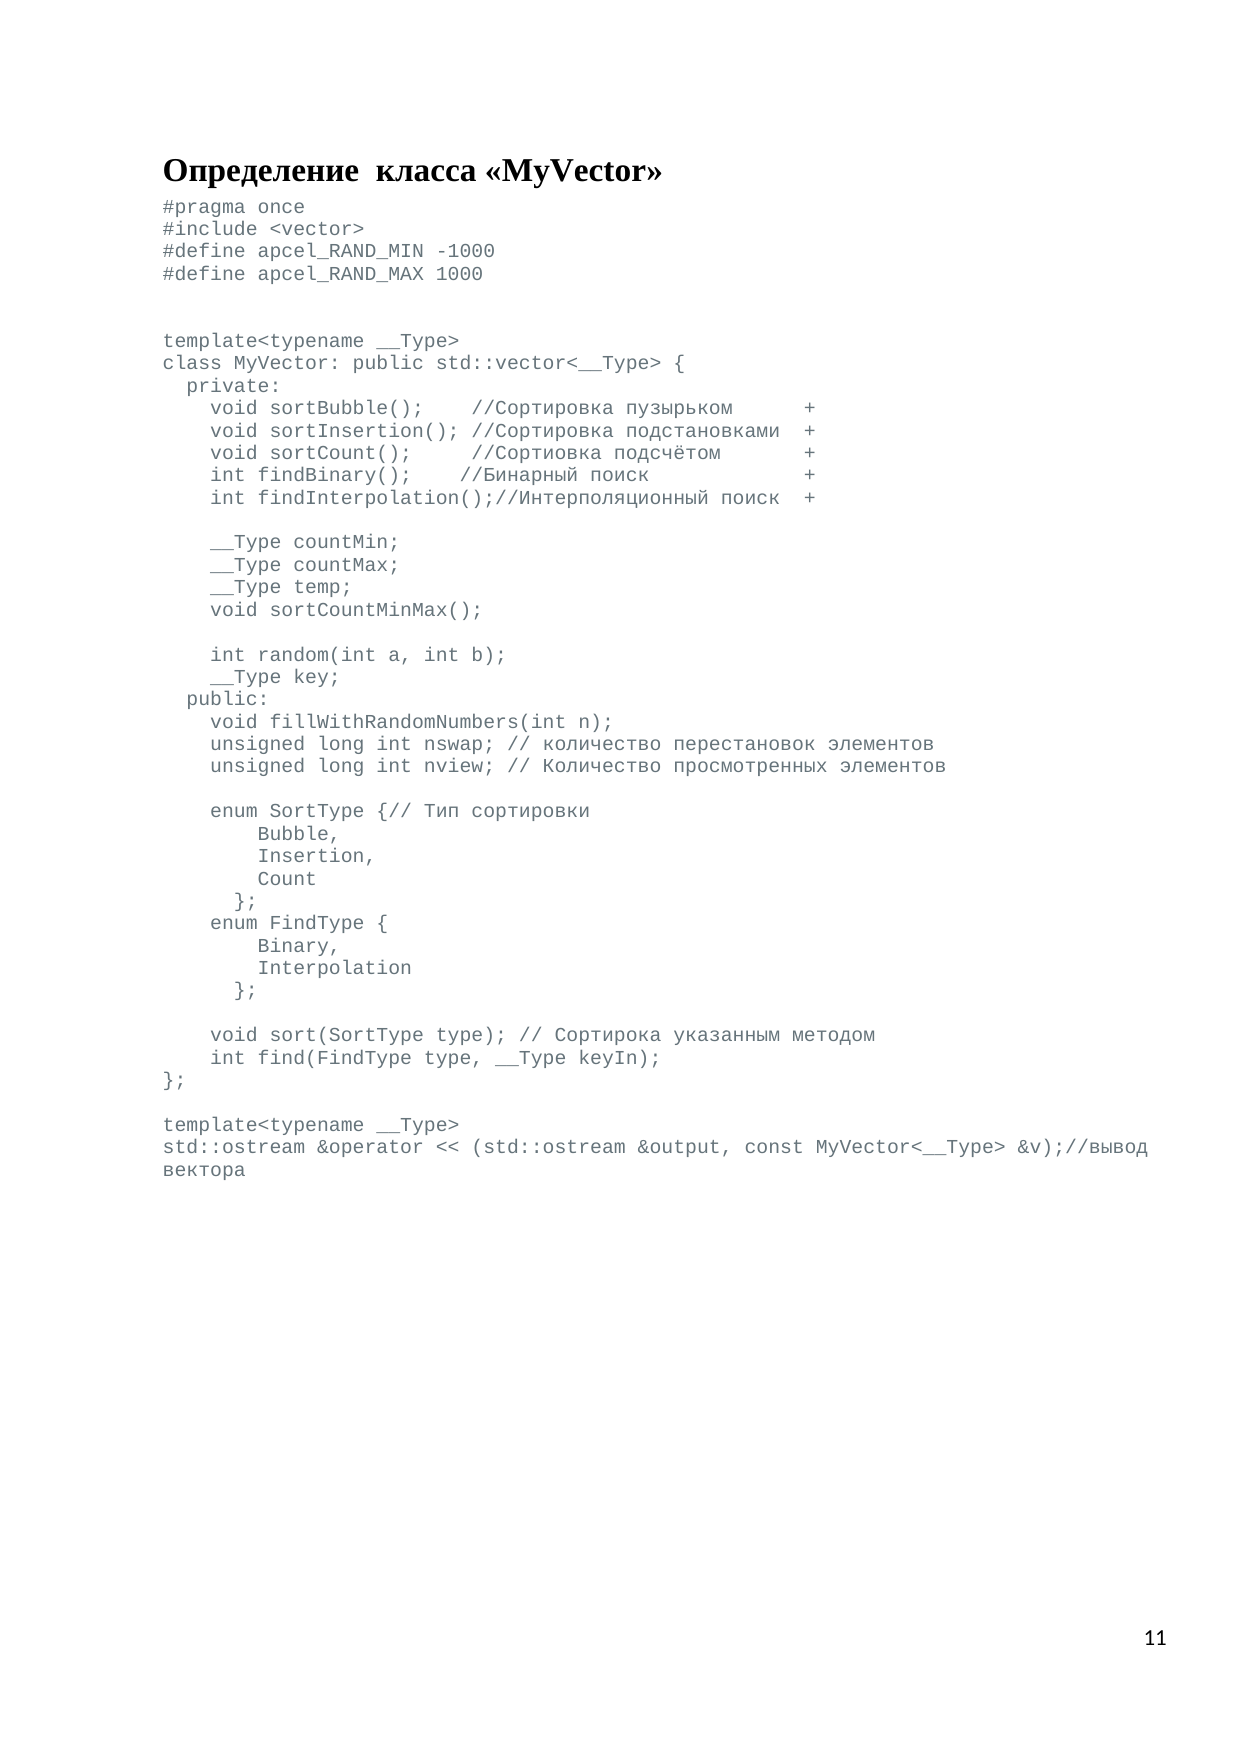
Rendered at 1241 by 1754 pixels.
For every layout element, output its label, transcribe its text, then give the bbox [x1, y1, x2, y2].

text Определение класса «MyVector» [162, 150, 1166, 188]
text template<typename __Type> [162, 1115, 1166, 1137]
text int find(FindType type, __Type keyIn); [162, 1048, 1166, 1070]
text __Type temp; [162, 577, 1166, 600]
text int findBinary(); //Бинарный поиск + [162, 465, 1166, 488]
text template<typename __Type> [162, 331, 1166, 353]
text #pragma once [162, 197, 1166, 219]
text void sortCount(); //Сортиовка подсчётом + [162, 443, 1166, 465]
text __Type countMin; [162, 532, 1166, 555]
text Interpolation [162, 958, 1166, 980]
text }; [162, 980, 1166, 1003]
text Count [162, 868, 1166, 891]
text std::ostream &operator << (std::ostream &output, const MyVector<__Type> &v);//вывод вектора [162, 1137, 1166, 1182]
text unsigned long int nswap; // количество перестановок элементов [162, 734, 1166, 756]
text int findInterpolation();//Интерполяционный поиск + [162, 488, 1166, 510]
text enum FindType { [162, 913, 1166, 936]
text #define apcel_RAND_MIN -1000 [162, 241, 1166, 264]
text private: [162, 376, 1166, 398]
text enum SortType {// Тип сортировки [162, 801, 1166, 824]
text void sort(SortType type); // Сортирока указанным методом [162, 1025, 1166, 1048]
text class MyVector: public std::vector<__Type> { [162, 353, 1166, 376]
text #include <vector> [162, 219, 1166, 241]
text #define apcel_RAND_MAX 1000 [162, 264, 1166, 286]
text __Type countMax; [162, 555, 1166, 577]
text unsigned long int nview; // Количество просмотренных элементов [162, 756, 1166, 779]
text Insertion, [162, 846, 1166, 868]
text int random(int a, int b); [162, 644, 1166, 667]
text public: [162, 689, 1166, 712]
text Binary, [162, 936, 1166, 958]
text void sortCountMinMax(); [162, 600, 1166, 622]
text __Type key; [162, 667, 1166, 689]
text }; [162, 891, 1166, 913]
text Bubble, [162, 824, 1166, 846]
text }; [162, 1070, 1166, 1092]
text void sortInsertion(); //Сортировка подстановками + [162, 421, 1166, 443]
text void sortBubble(); //Сортировка пузырьком + [162, 398, 1166, 421]
text void fillWithRandomNumbers(int n); [162, 712, 1166, 734]
